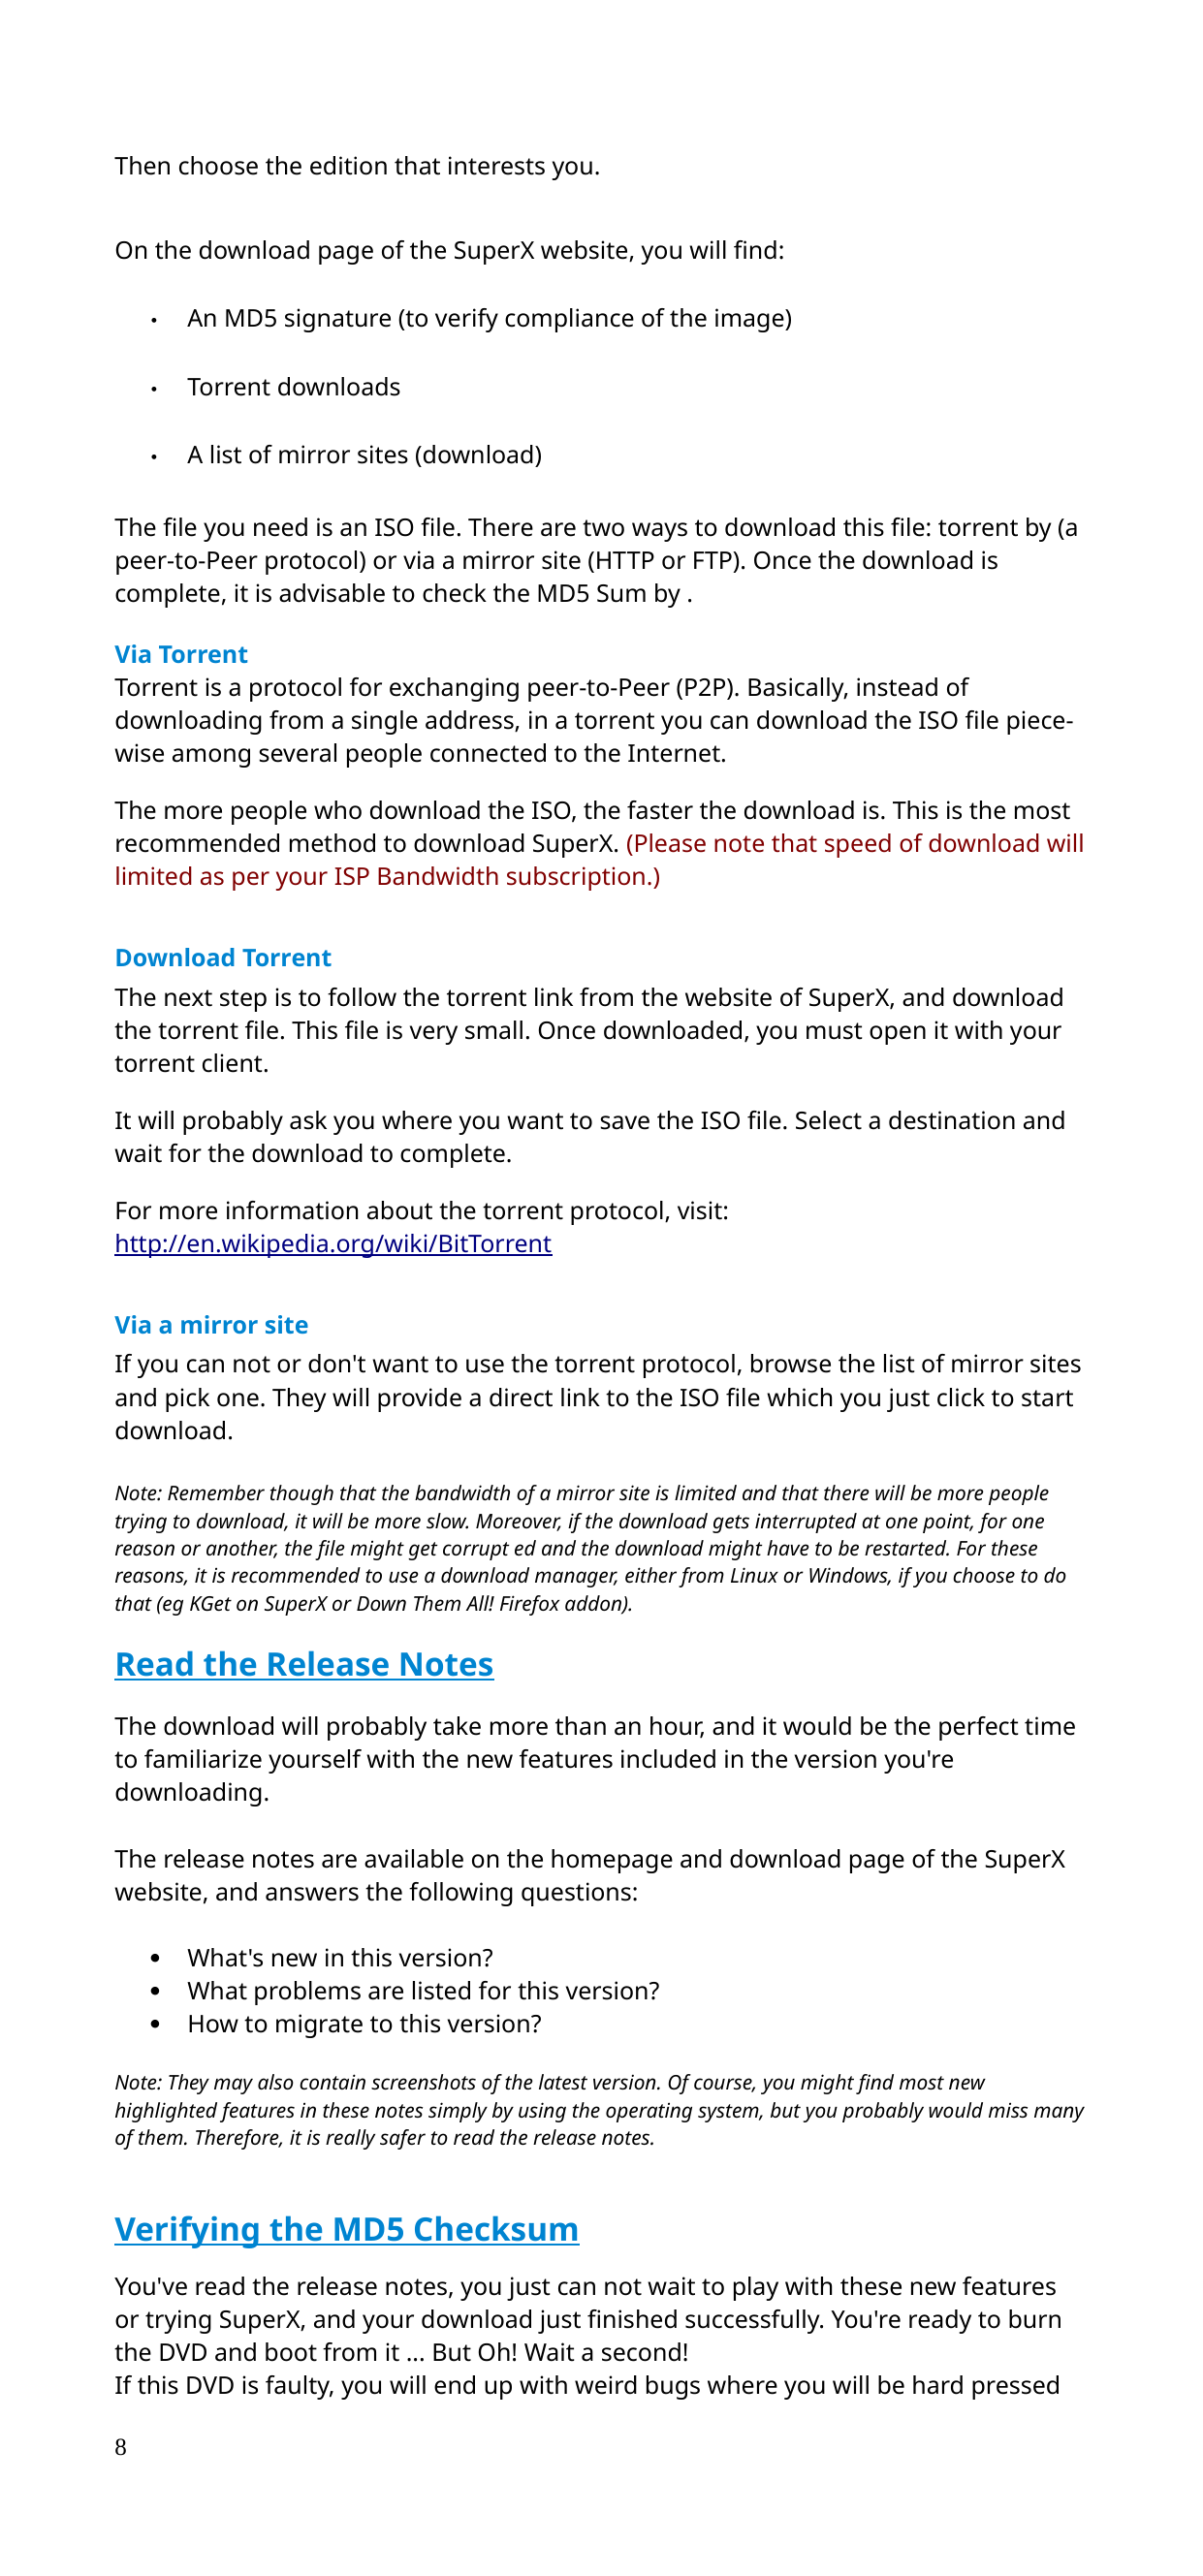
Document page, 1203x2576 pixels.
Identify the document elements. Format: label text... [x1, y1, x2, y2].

text It will probably ask you where you want to save the ISO file. Select a destination and wait for the download to complete. [114, 1103, 1088, 1170]
text The file you need is an ISO file. There are two ways to download this file: torrent by (a peer-to-Peer protocol) or via a mirror site (HTTP or FTP). Once the download is complete, it is advisable to check the MD5 Sum by . [114, 511, 1088, 610]
text The release notes are available on the homepage and download page of the SuperX website, and answers the following questions: [114, 1841, 1088, 1907]
list A list of mirror sites (download) [151, 438, 1088, 471]
text Verifying the MD5 Checksum [114, 2206, 1088, 2250]
text Then choose the edition that interests you. [114, 148, 1088, 182]
list What problems are listed for this version? [151, 1974, 1088, 2007]
list How to migrate to this version? [151, 2007, 1088, 2040]
text Note: Remember though that the bandwidth of a mirror site is limited and that there will be more people trying to download, it will be more slow. Moreover, if the download gets interrupted at one point, for one reason or another, the file might get corrupt ed and the download might have to be restarted. For these reasons, it is recommended to use a download manager, either from Linux or Windows, if you choose to do that (eg KGet on SuperX or Down Them All! Firefox addon). [114, 1479, 1088, 1617]
subtitle Via Torrent [114, 638, 1088, 671]
list What's new in this version? [151, 1941, 1088, 1974]
subtitle Via a mirror site [114, 1308, 1088, 1341]
text Note: They may also contain screenshots of the latest version. Of course, you might find most new highlighted features in these notes simply by using the operating system, but you probably would miss many of them. Therefore, it is really safer to read the release notes. [114, 2068, 1088, 2151]
text For more information about the torrent protocol, visit: http://en.wikipedia.org/wiki/BitTorrent [114, 1194, 1088, 1260]
text If this DVD is faulty, you will end up with weird bugs where you will be hard pressed [114, 2369, 1088, 2402]
list Torrent downloads [151, 369, 1088, 403]
text The next step is to follow the torrent link from the website of SuperX, and download the torrent file. This file is very small. Once downloaded, you must open it with your torrent client. [114, 980, 1088, 1079]
text The download will probably take more than an hour, and it would be the perfect time to familiarize yourself with the new features included in the version you're downloading. [114, 1710, 1088, 1808]
text Read the Release Notes [114, 1641, 1088, 1685]
subtitle Download Torrent [114, 941, 1088, 974]
text Torrent is a protocol for exchanging peer-to-Peer (P2P). Basically, instead of downloading from a single address, in a torrent you can download the ISO file piece-wise among several people connected to the Internet. [114, 671, 1088, 770]
text The more people who download the ISO, the faster the download is. This is the most recommended method to download SuperX. (Please note that speed of download will limited as per your ISP Bandwidth subscription.) [114, 794, 1088, 893]
list An MD5 signature (to verify compliance of the image) [151, 301, 1088, 334]
text On the download page of the SuperX website, you will find: [114, 233, 1088, 266]
text If you can not or don't want to use the torrent protocol, browse the list of mirror sites and pick one. They will provide a direct link to the ISO file which you just click to start download. [114, 1347, 1088, 1446]
text You've read the release notes, you just can not wait to play with these new features or trying SuperX, and your download just finished successfully. You're ready to burn the DVD and boot from it ... But Oh! Wait a second! [114, 2270, 1088, 2369]
